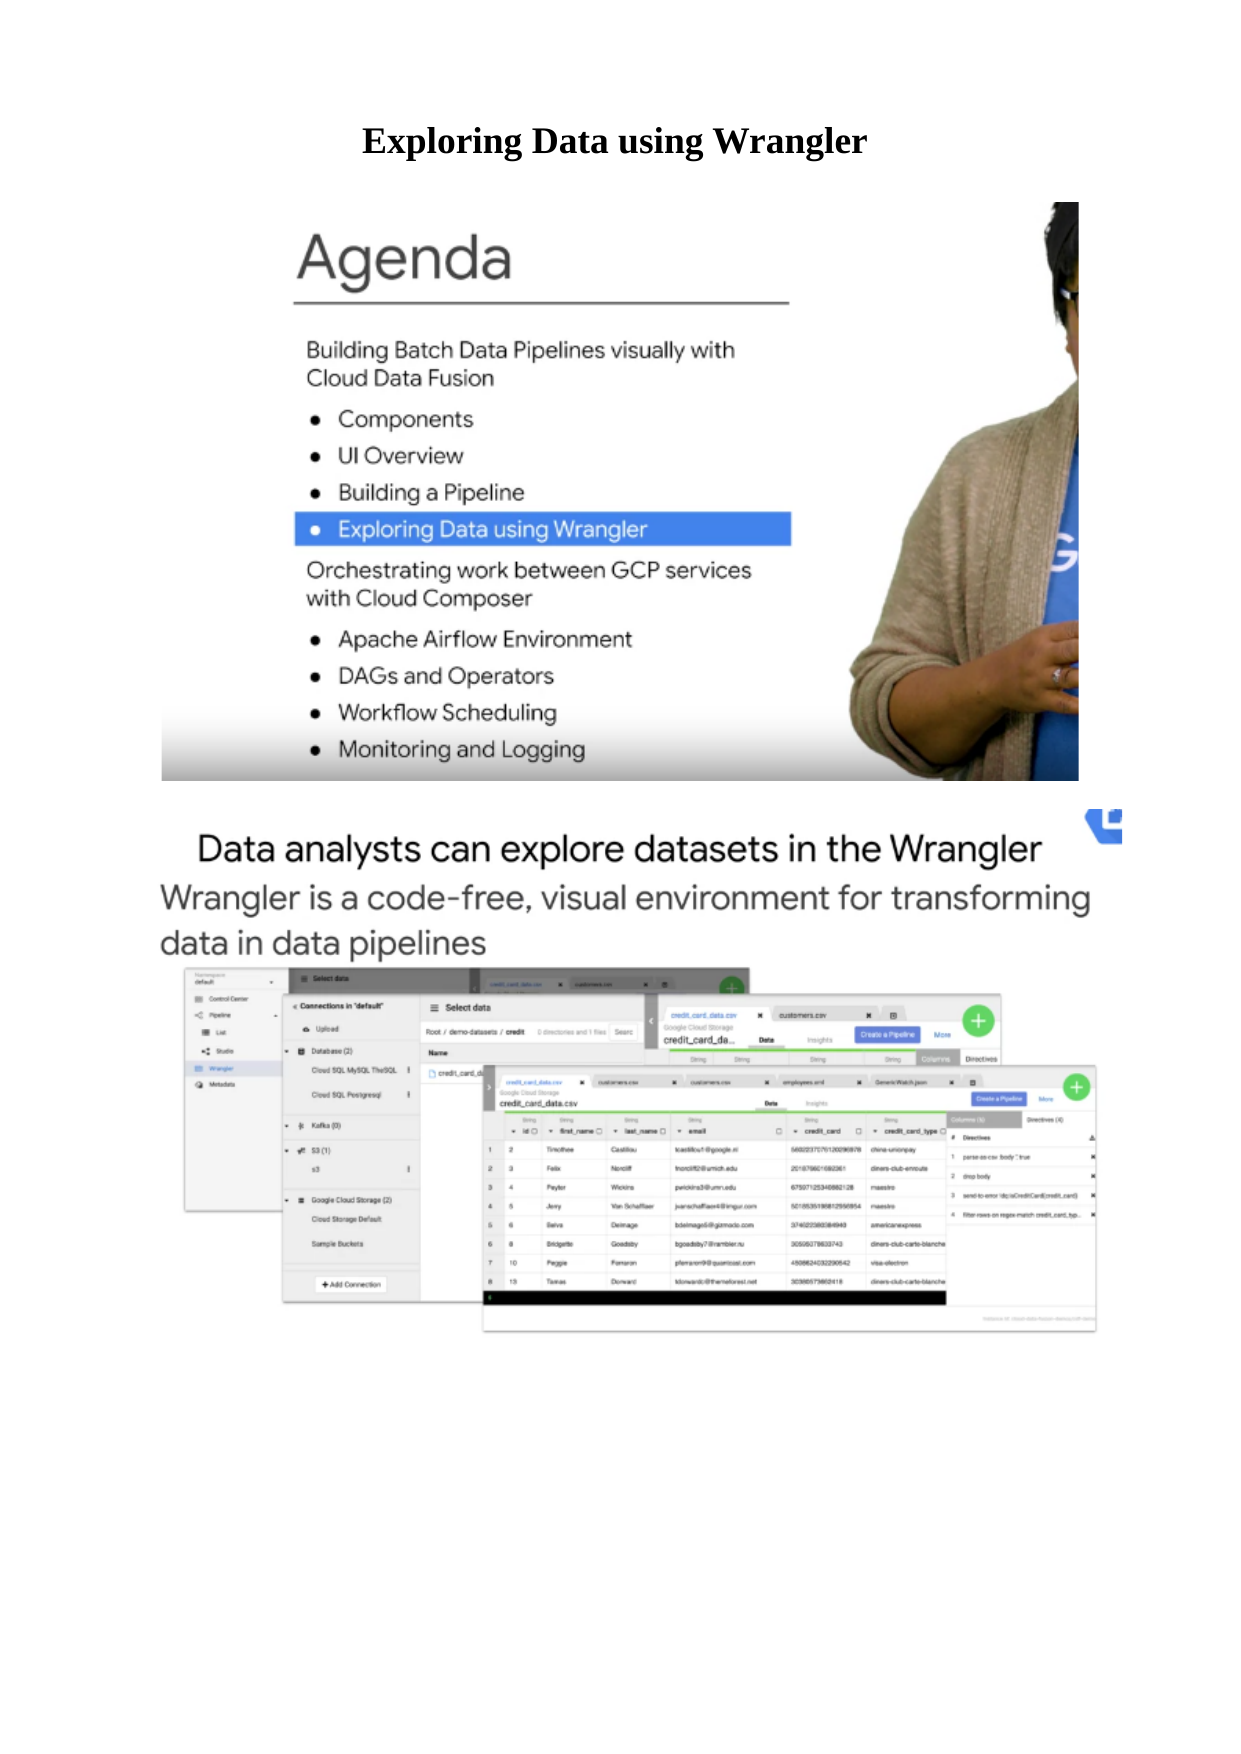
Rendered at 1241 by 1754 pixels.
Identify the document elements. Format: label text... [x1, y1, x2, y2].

picture [118, 809, 1123, 1357]
picture [161, 202, 1079, 781]
subtitle Exploring Data using Wrangler [118, 118, 1122, 161]
